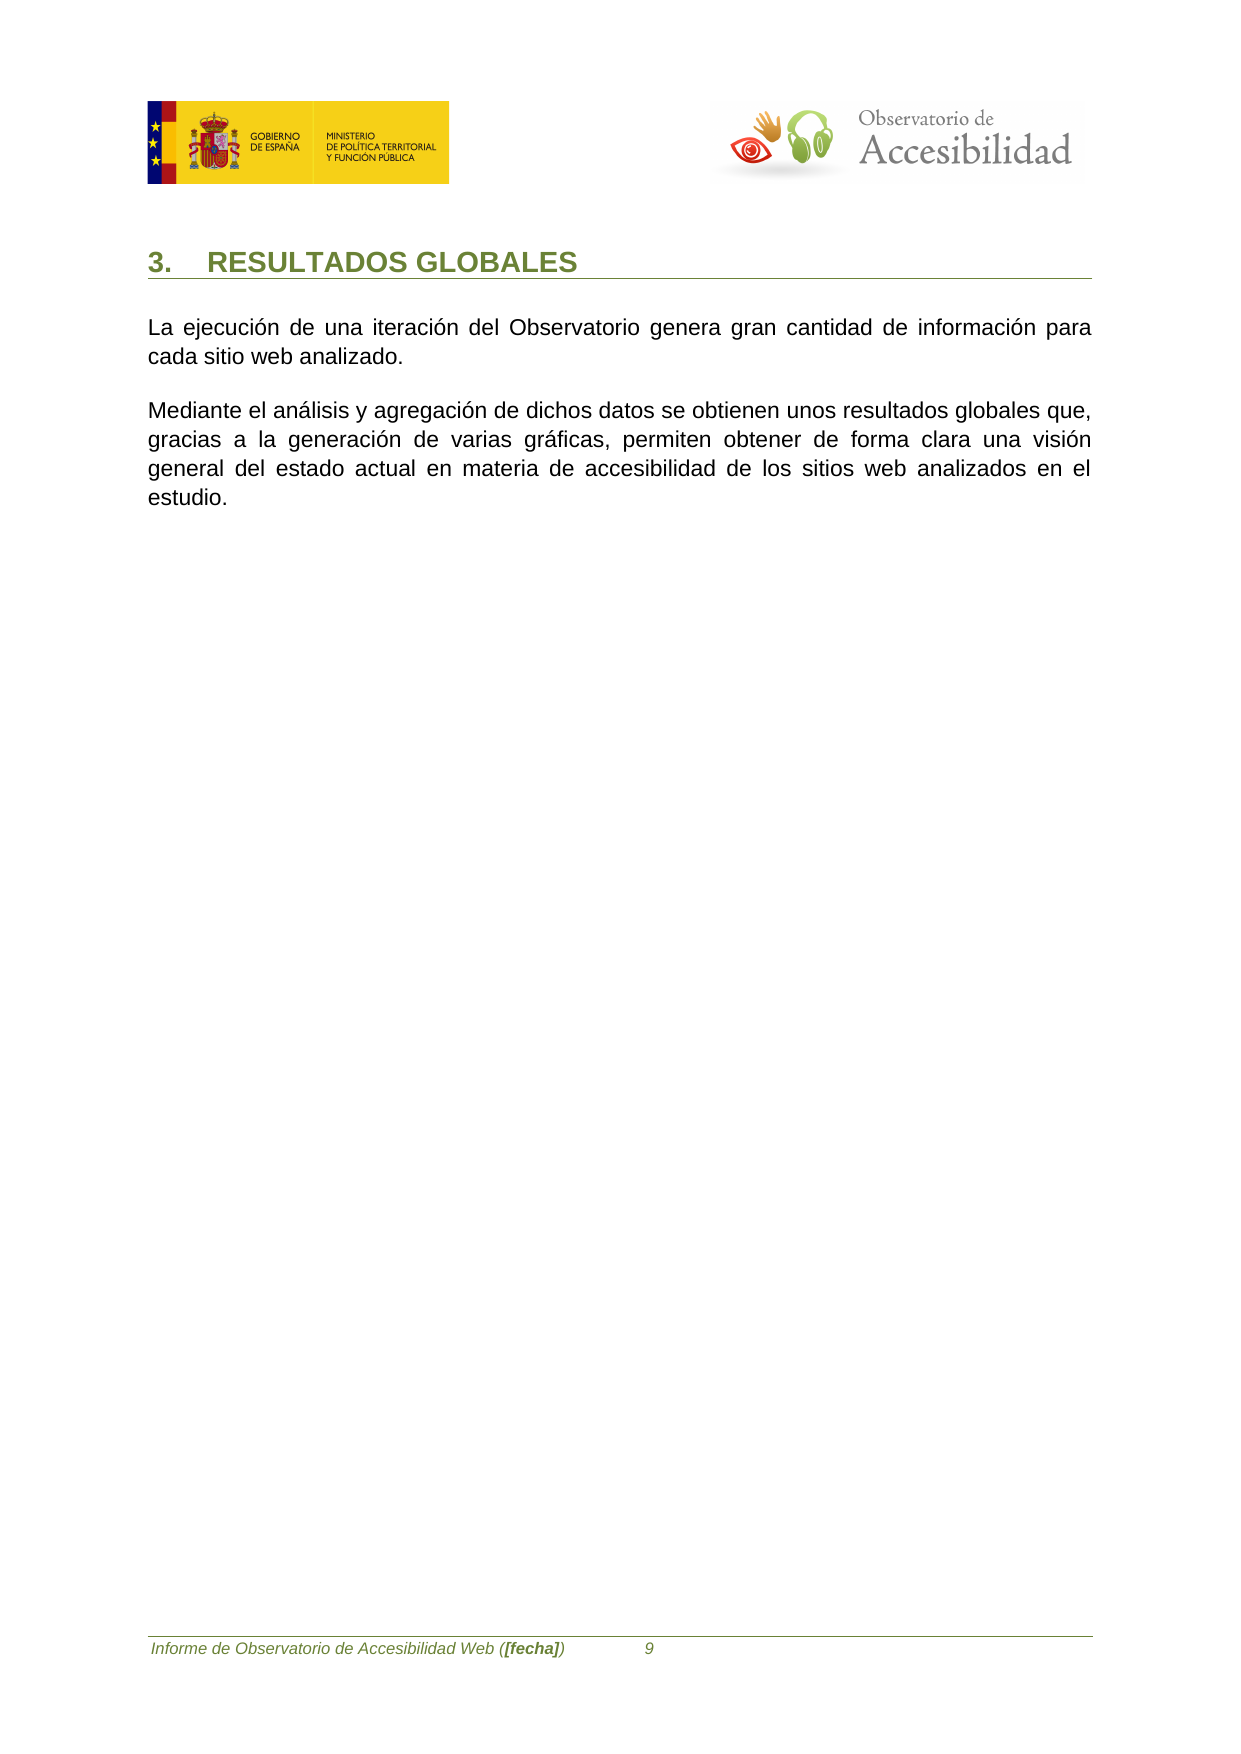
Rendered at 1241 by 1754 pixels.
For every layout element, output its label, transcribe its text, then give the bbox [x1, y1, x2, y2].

picture [710, 101, 1086, 184]
text Mediante el análisis y agregación de dichos datos se obtienen unos resultados globales que, gracias a la generación de varias gráficas, permiten obtener de forma clara una visión general del estado actual en materia de accesibilidad de los sitios web analizados en el estudio. [148, 397, 1092, 510]
text La ejecución de una iteración del Observatorio genera gran cantidad de información para cada sitio web analizado. [148, 314, 1092, 369]
subtitle Resultados Globales [148, 245, 1092, 278]
picture [147, 101, 450, 184]
